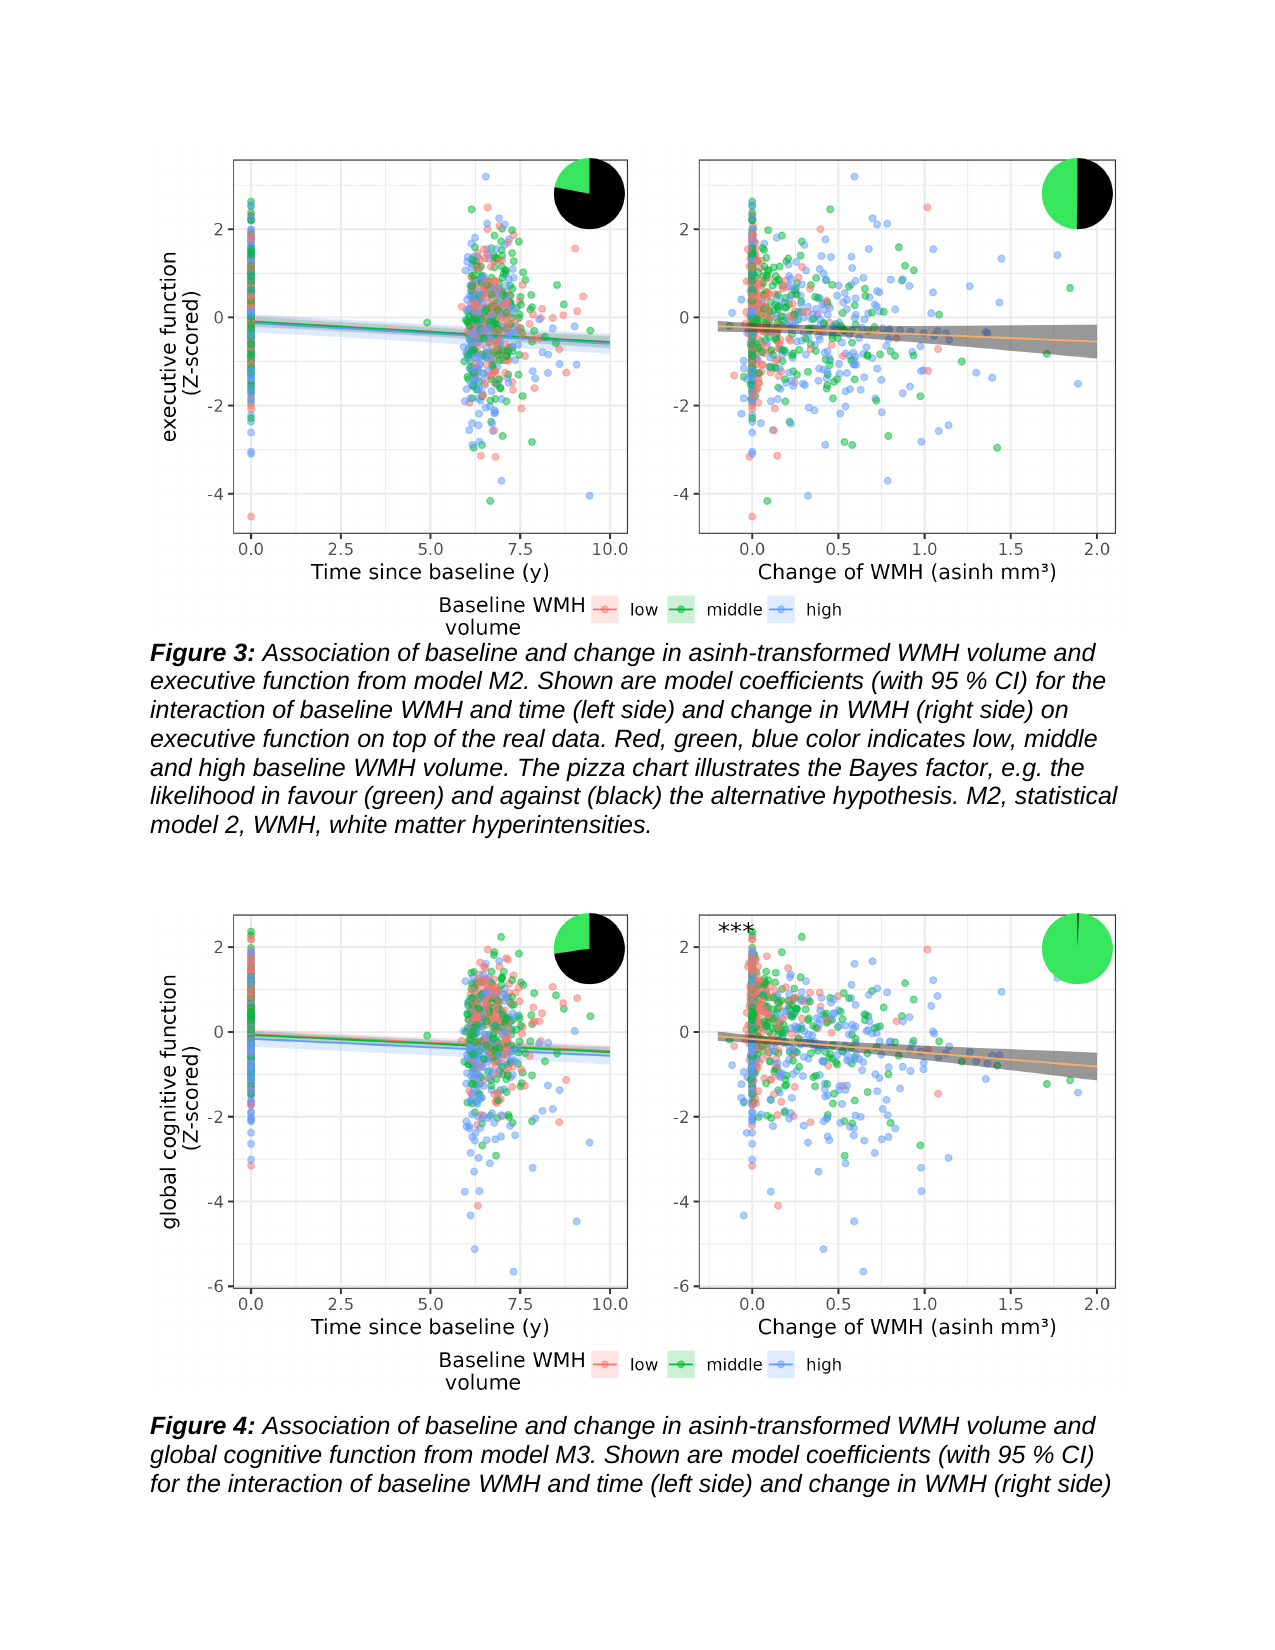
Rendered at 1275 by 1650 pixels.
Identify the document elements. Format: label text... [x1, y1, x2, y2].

picture [150, 905, 1125, 1393]
text Figure 3: Association of baseline and change in asinh-transformed WMH volume and executive function from model M2. Shown are model coefficients (with 95 % CI) for the interaction of baseline WMH and time (left side) and change in WMH (right side) on executive function on top of the real data. Red, green, blue color indicates low, middle and high baseline WMH volume. The pizza chart illustrates the Bayes factor, e.g. the likelihood in favour (green) and against (black) the alternative hypothesis. M2, statistical model 2, WMH, white matter hyperintensities. [150, 638, 1125, 839]
picture [150, 150, 1125, 638]
text Figure 4: Association of baseline and change in asinh-transformed WMH volume and global cognitive function from model M3. Shown are model coefficients (with 95 % CI) for the interaction of baseline WMH and time (left side) and change in WMH (right side) [150, 1393, 1125, 1497]
